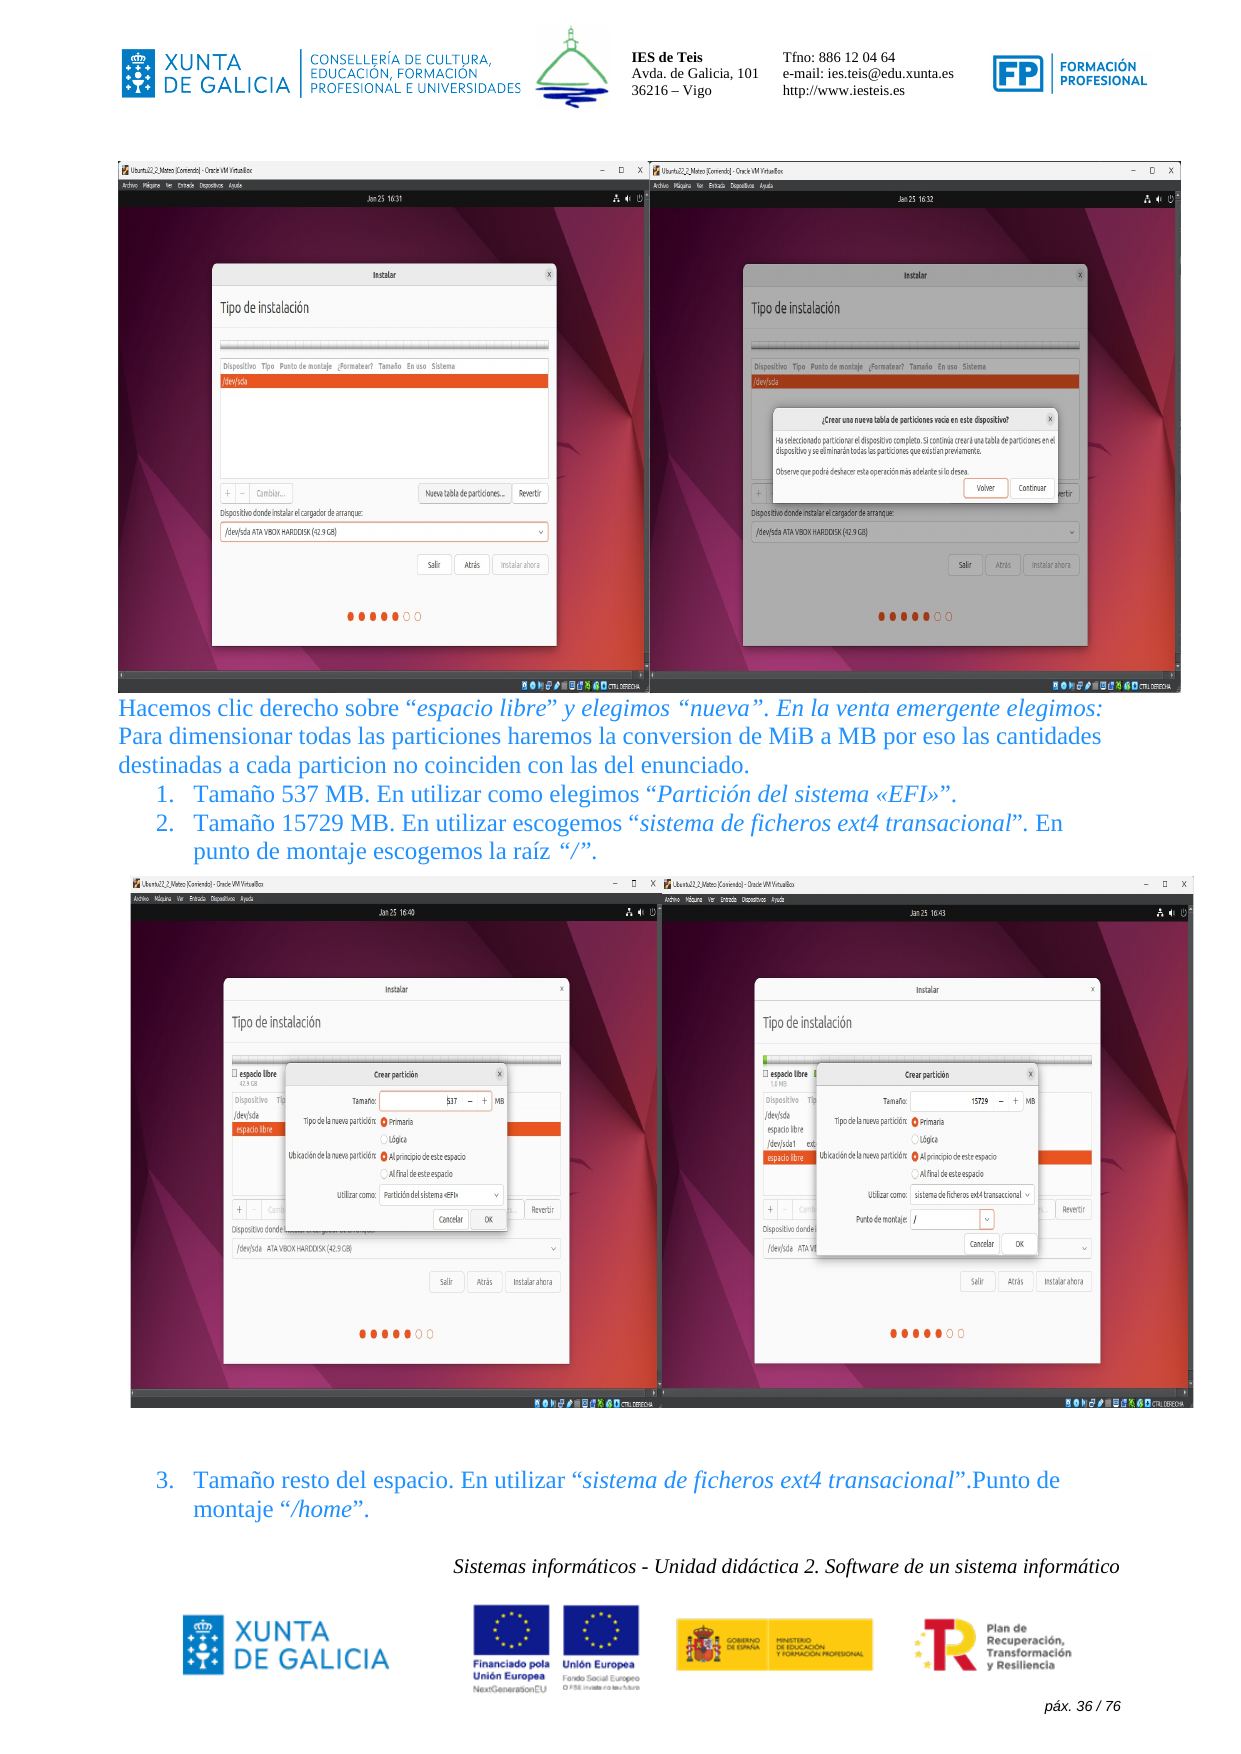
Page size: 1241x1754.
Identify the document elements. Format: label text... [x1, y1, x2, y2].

picture [118, 161, 1181, 693]
list Tamaño 15729 MB. En utilizar escogemos “sistema de ficheros ext4 transacional”. En punto de montaje escogemos la raíz “/”. [156, 808, 1122, 865]
text Hacemos clic derecho sobre “espacio libre” y elegimos “nueva”. En la venta emergente elegimos: [118, 693, 1122, 721]
picture [121, 49, 521, 98]
text Para dimensionar todas las particiones haremos la conversion de MiB a MB por eso las cantidades destinadas a cada particion no coinciden con las del enunciado. [118, 721, 1122, 779]
picture [182, 1593, 1085, 1700]
list Tamaño resto del espacio. En utilizar “sistema de ficheros ext4 transacional”.Punto de montaje “/home”. [156, 1465, 1122, 1522]
list Tamaño 537 MB. En utilizar como elegimos “Partición del sistema «EFI»”. [156, 779, 1122, 808]
picture [130, 876, 1194, 1408]
picture [534, 25, 611, 110]
picture [989, 50, 1153, 97]
